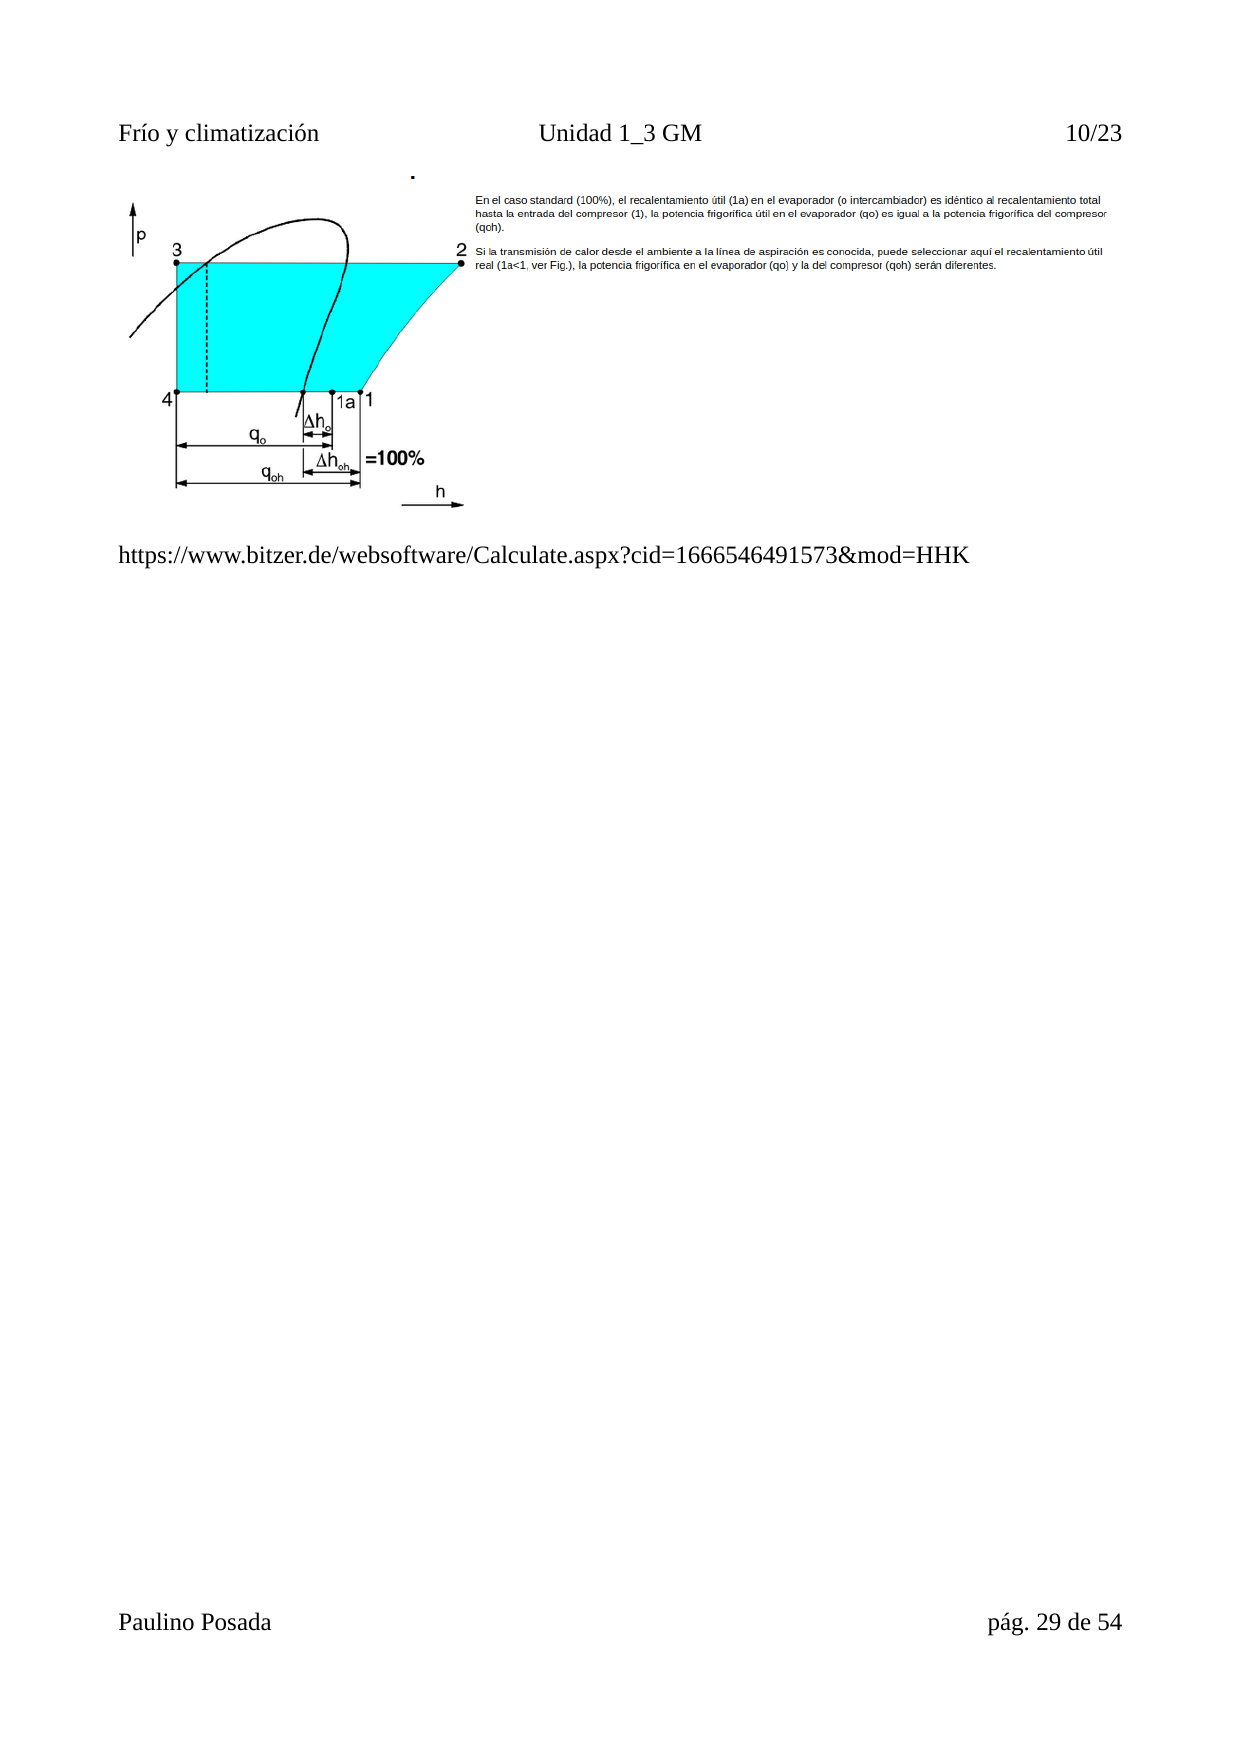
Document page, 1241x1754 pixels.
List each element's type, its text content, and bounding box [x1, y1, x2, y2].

text https://www.bitzer.de/websoftware/Calculate.aspx?cid=1666546491573&mod=HHK [118, 527, 1122, 569]
picture [118, 176, 1123, 527]
